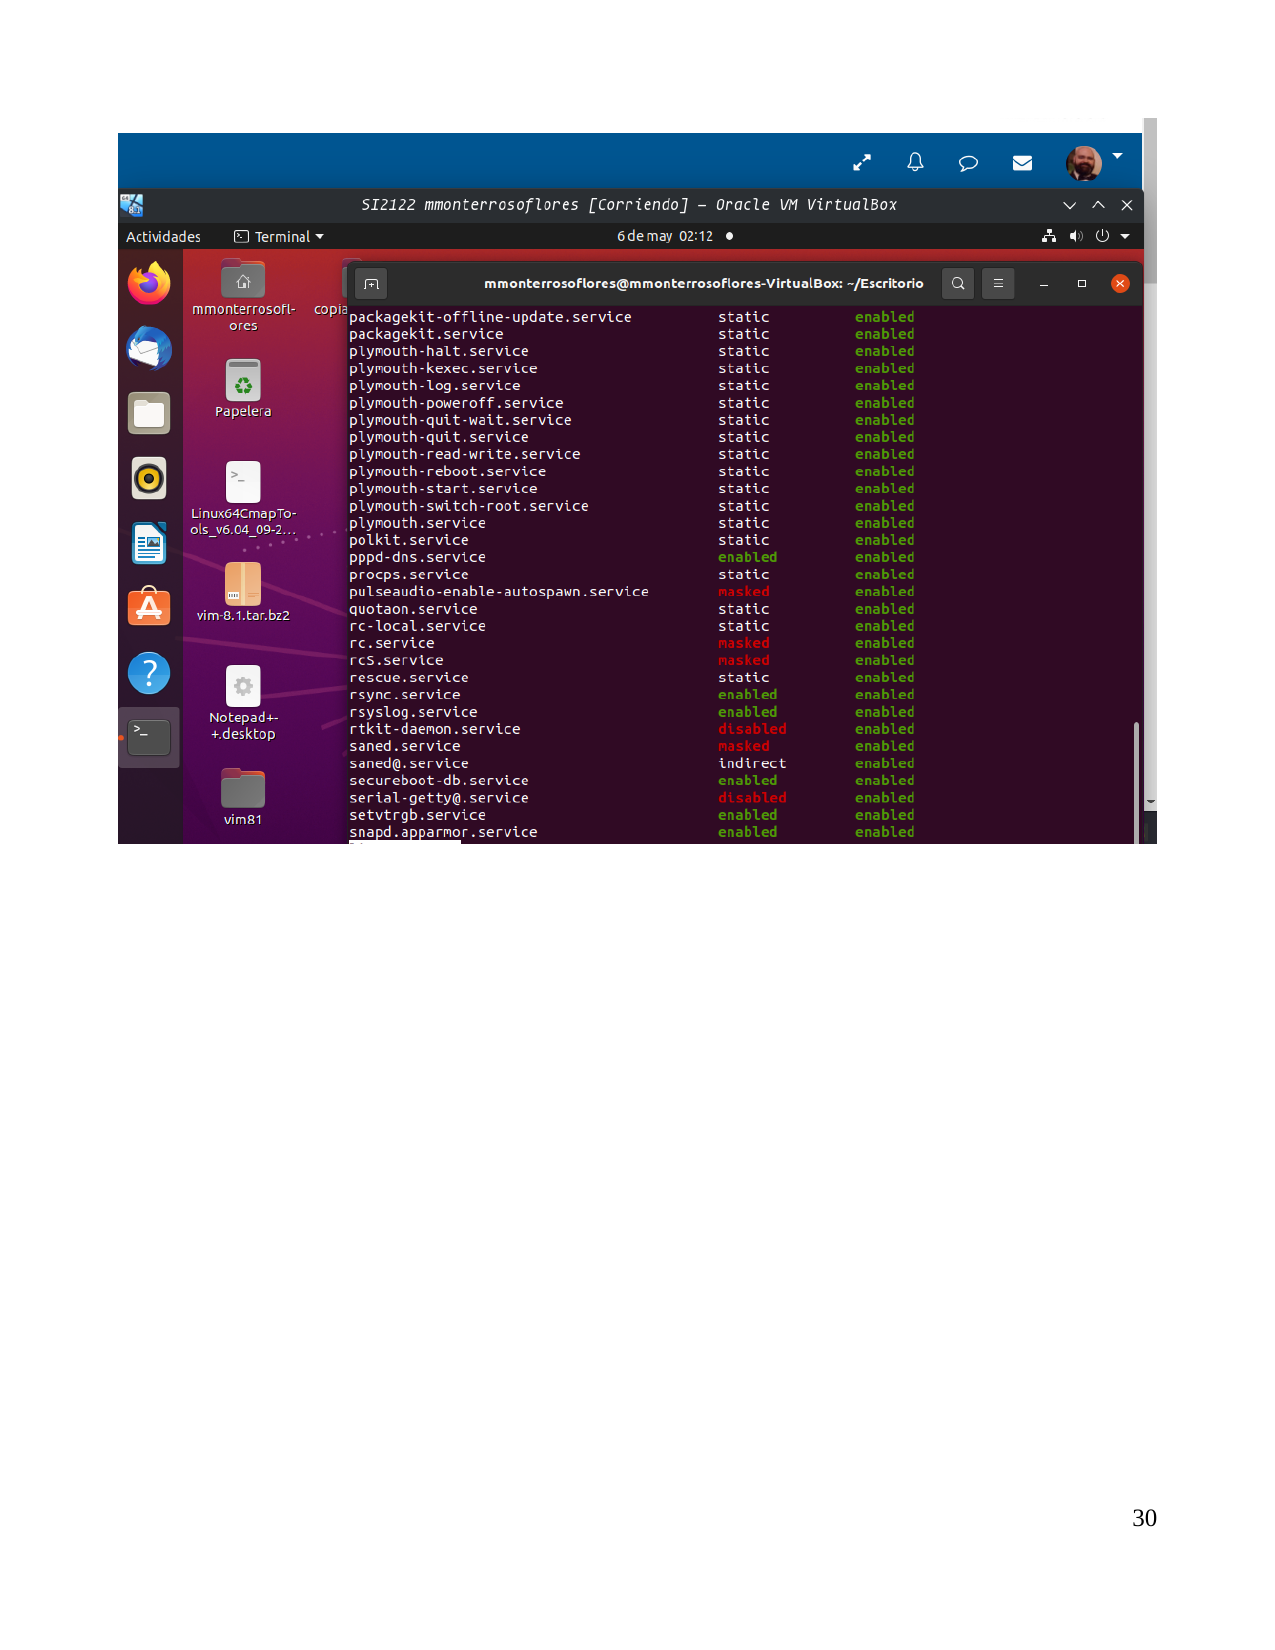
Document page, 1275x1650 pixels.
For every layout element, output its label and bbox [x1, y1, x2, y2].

table_cell [118, 844, 1157, 877]
picture [118, 118, 1157, 844]
